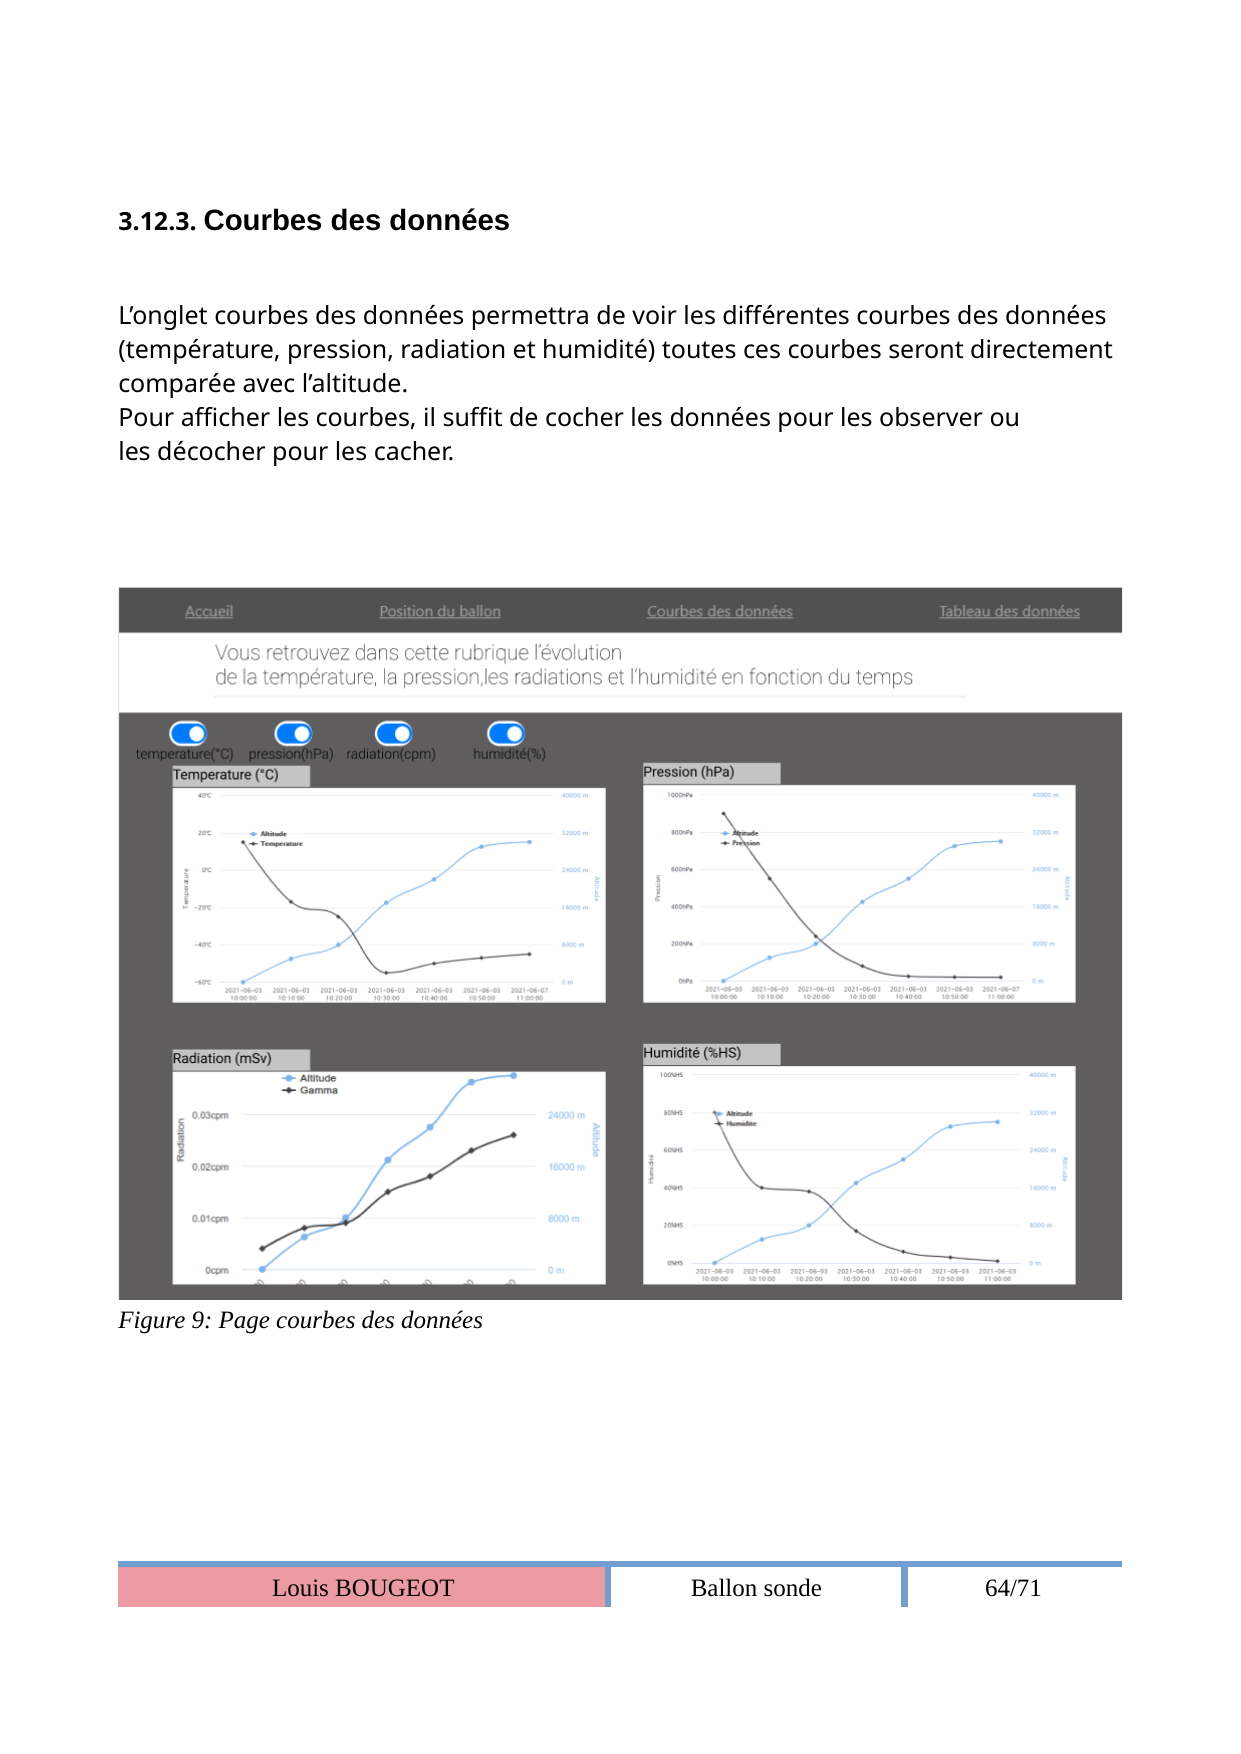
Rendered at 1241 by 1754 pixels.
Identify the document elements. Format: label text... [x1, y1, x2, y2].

text Figure 9: Page courbes des données [118, 1300, 1122, 1334]
text Pour afficher les courbes, il suffit de cocher les données pour les observer ou [118, 400, 1122, 434]
text L’onglet courbes des données permettra de voir les différentes courbes des données (température, pression, radiation et humidité) toutes ces courbes seront directement comparée avec l’altitude. [118, 298, 1122, 400]
picture [118, 587, 1123, 1300]
subtitle Courbes des données [118, 203, 1122, 237]
text les décocher pour les cacher. [118, 434, 1122, 468]
